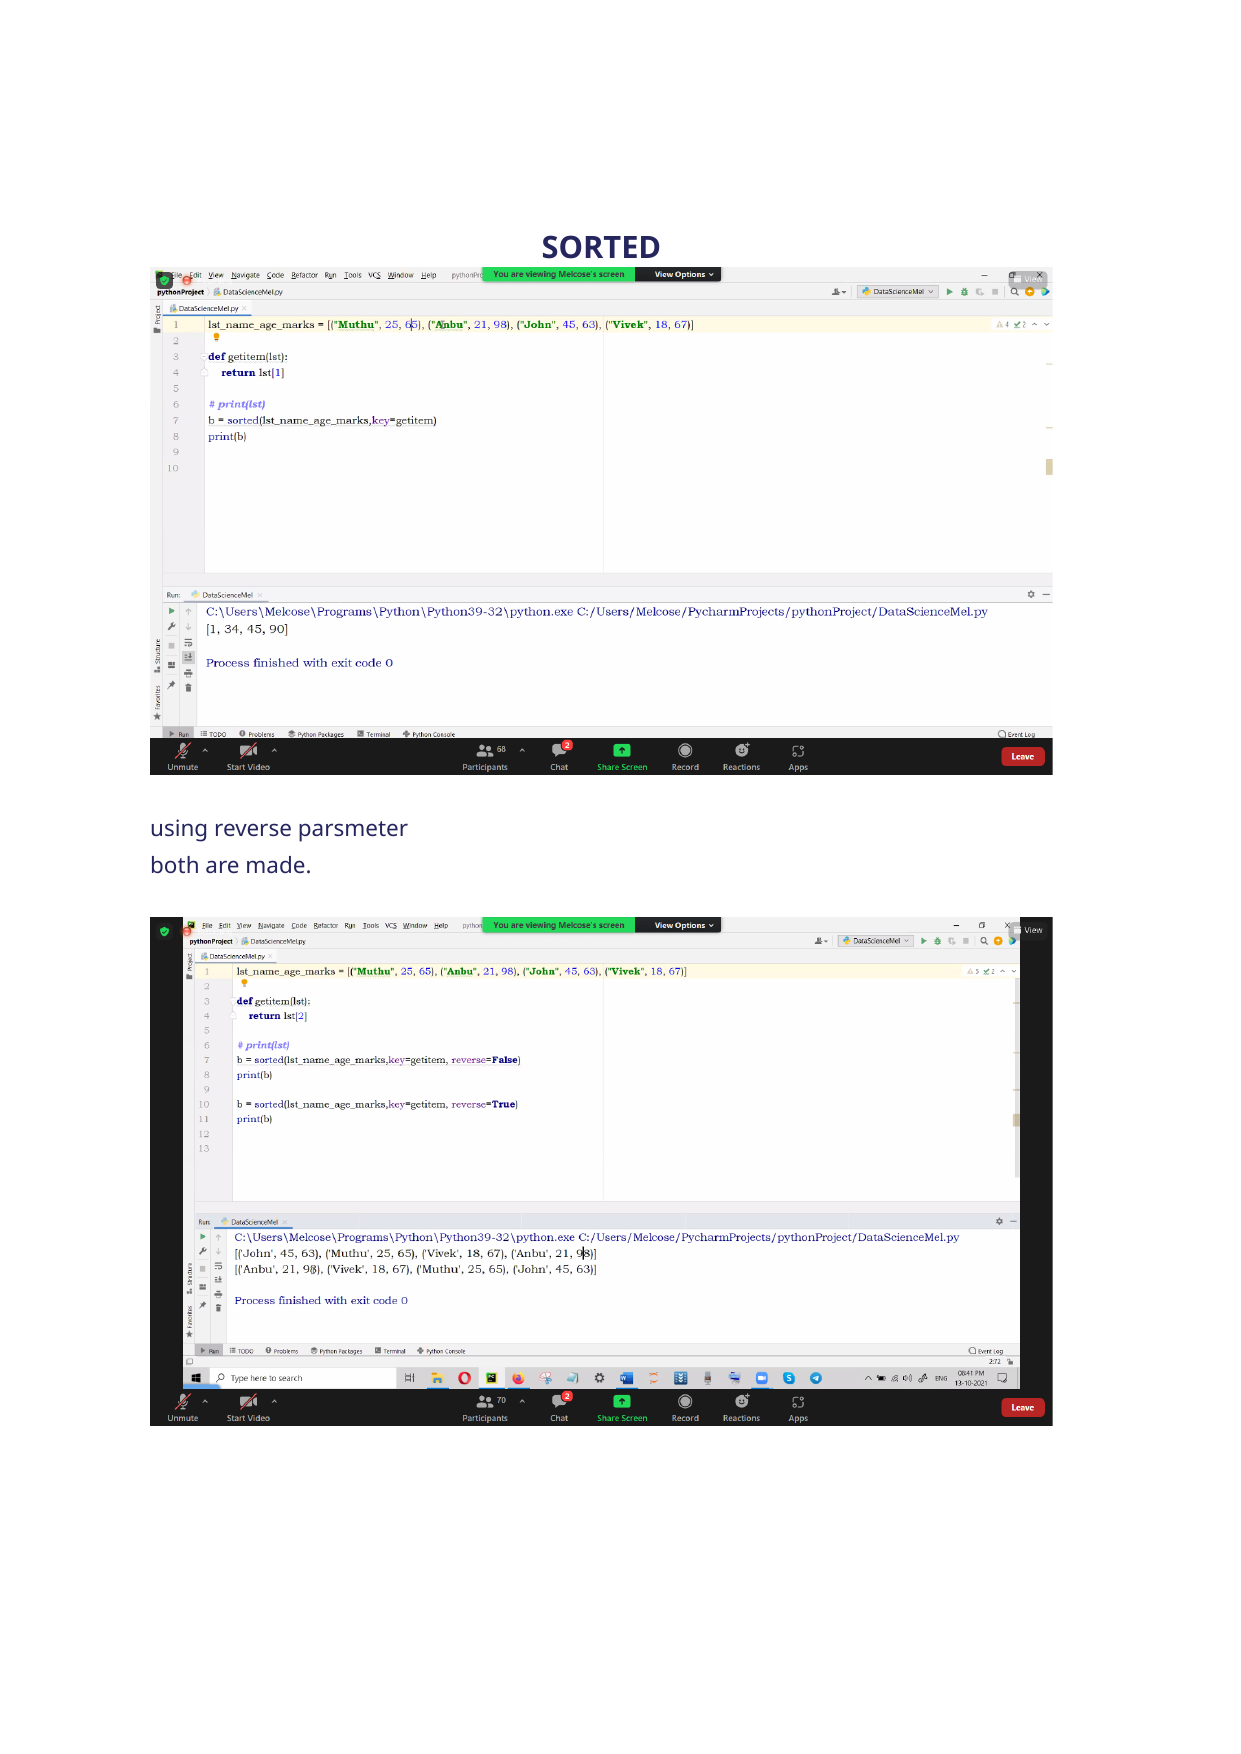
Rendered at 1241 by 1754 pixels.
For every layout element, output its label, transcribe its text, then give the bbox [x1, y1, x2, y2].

picture [150, 917, 1053, 1426]
text both are made. [150, 843, 1053, 880]
picture [150, 267, 1053, 775]
text using reverse parsmeter [150, 805, 1053, 843]
text SORTED [150, 225, 1053, 267]
